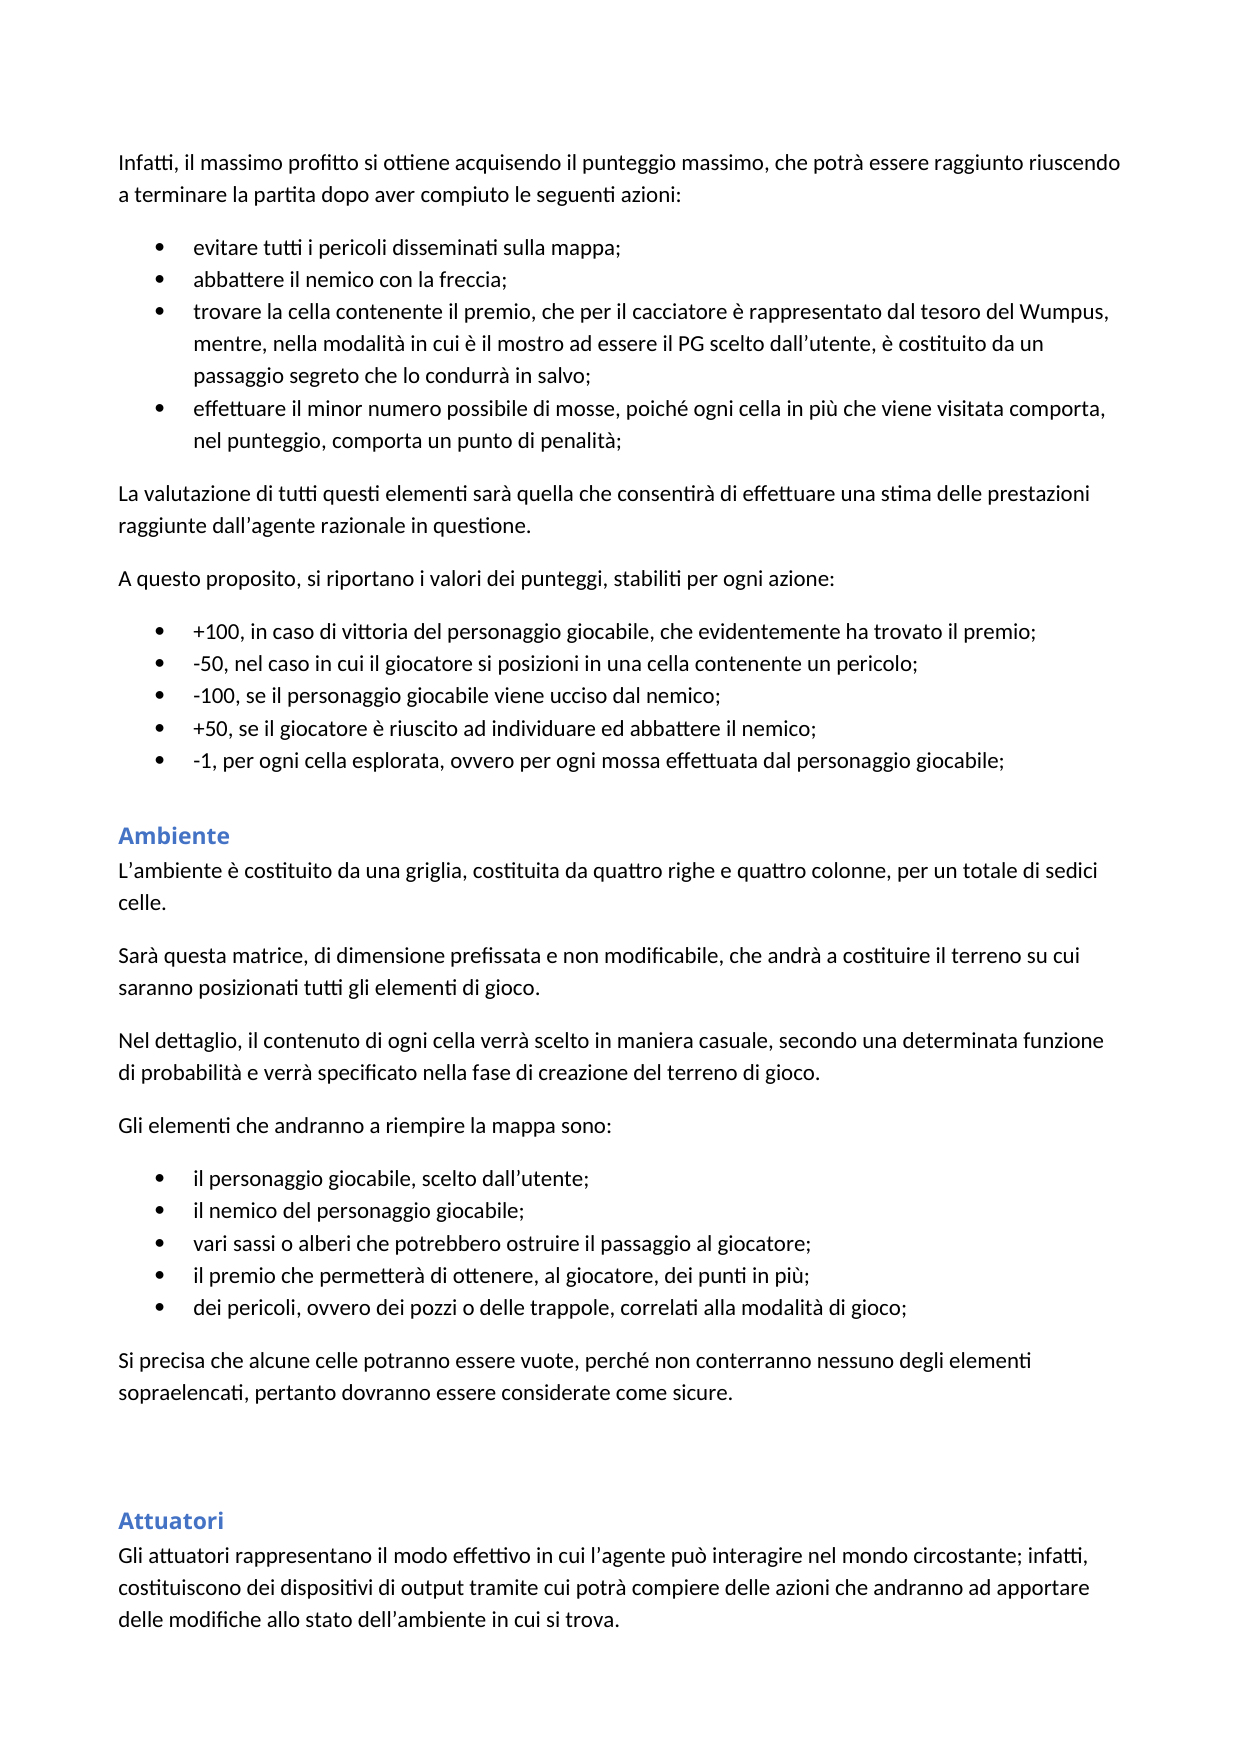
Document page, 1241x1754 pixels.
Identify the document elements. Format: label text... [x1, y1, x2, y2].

list effettuare il minor numero possibile di mosse, poiché ogni cella in più che viene visitata comporta, nel punteggio, comporta un punto di penalità; [156, 394, 1122, 454]
text Gli elementi che andranno a riempire la mappa sono: [118, 1111, 1122, 1139]
subtitle Ambiente [118, 820, 1122, 851]
list abbattere il nemico con la freccia; [156, 265, 1122, 293]
list -100, se il personaggio giocabile viene ucciso dal nemico; [156, 682, 1122, 709]
text La valutazione di tutti questi elementi sarà quella che consentirà di effettuare una stima delle prestazioni raggiunte dall’agente razionale in questione. [118, 479, 1122, 539]
text A questo proposito, si riportano i valori dei punteggi, stabiliti per ogni azione: [118, 564, 1122, 592]
list il personaggio giocabile, scelto dall’utente; [156, 1164, 1122, 1192]
list evitare tutti i pericoli disseminati sulla mappa; [156, 233, 1122, 261]
text Sarà questa matrice, di dimensione prefissata e non modificabile, che andrà a costituire il terreno su cui saranno posizionati tutti gli elementi di gioco. [118, 941, 1122, 1001]
list -50, nel caso in cui il giocatore si posizioni in una cella contenente un pericolo; [156, 649, 1122, 677]
list il nemico del personaggio giocabile; [156, 1197, 1122, 1224]
subtitle Attuatori [118, 1505, 1122, 1536]
list trovare la cella contenente il premio, che per il cacciatore è rappresentato dal tesoro del Wumpus, mentre, nella modalità in cui è il mostro ad essere il PG scelto dall’utente, è costituito da un passaggio segreto che lo condurrà in salvo; [156, 297, 1122, 389]
list il premio che permetterà di ottenere, al giocatore, dei punti in più; [156, 1261, 1122, 1289]
text Infatti, il massimo profitto si ottiene acquisendo il punteggio massimo, che potrà essere raggiunto riuscendo a terminare la partita dopo aver compiuto le seguenti azioni: [118, 148, 1122, 208]
list +50, se il giocatore è riuscito ad individuare ed abbattere il nemico; [156, 714, 1122, 742]
text Nel dettaglio, il contenuto di ogni cella verrà scelto in maniera casuale, secondo una determinata funzione di probabilità e verrà specificato nella fase di creazione del terreno di gioco. [118, 1026, 1122, 1086]
list -1, per ogni cella esplorata, ovvero per ogni mossa effettuata dal personaggio giocabile; [156, 746, 1122, 774]
text L’ambiente è costituito da una griglia, costituita da quattro righe e quattro colonne, per un totale di sedici celle. [118, 856, 1122, 916]
text Gli attuatori rappresentano il modo effettivo in cui l’agente può interagire nel mondo circostante; infatti, costituiscono dei dispositivi di output tramite cui potrà compiere delle azioni che andranno ad apportare delle modifiche allo stato dell’ambiente in cui si trova. [118, 1541, 1122, 1633]
list dei pericoli, ovvero dei pozzi o delle trappole, correlati alla modalità di gioco; [156, 1293, 1122, 1321]
list vari sassi o alberi che potrebbero ostruire il passaggio al giocatore; [156, 1229, 1122, 1257]
list +100, in caso di vittoria del personaggio giocabile, che evidentemente ha trovato il premio; [156, 617, 1122, 645]
text Si precisa che alcune celle potranno essere vuote, perché non conterranno nessuno degli elementi sopraelencati, pertanto dovranno essere considerate come sicure. [118, 1346, 1122, 1406]
